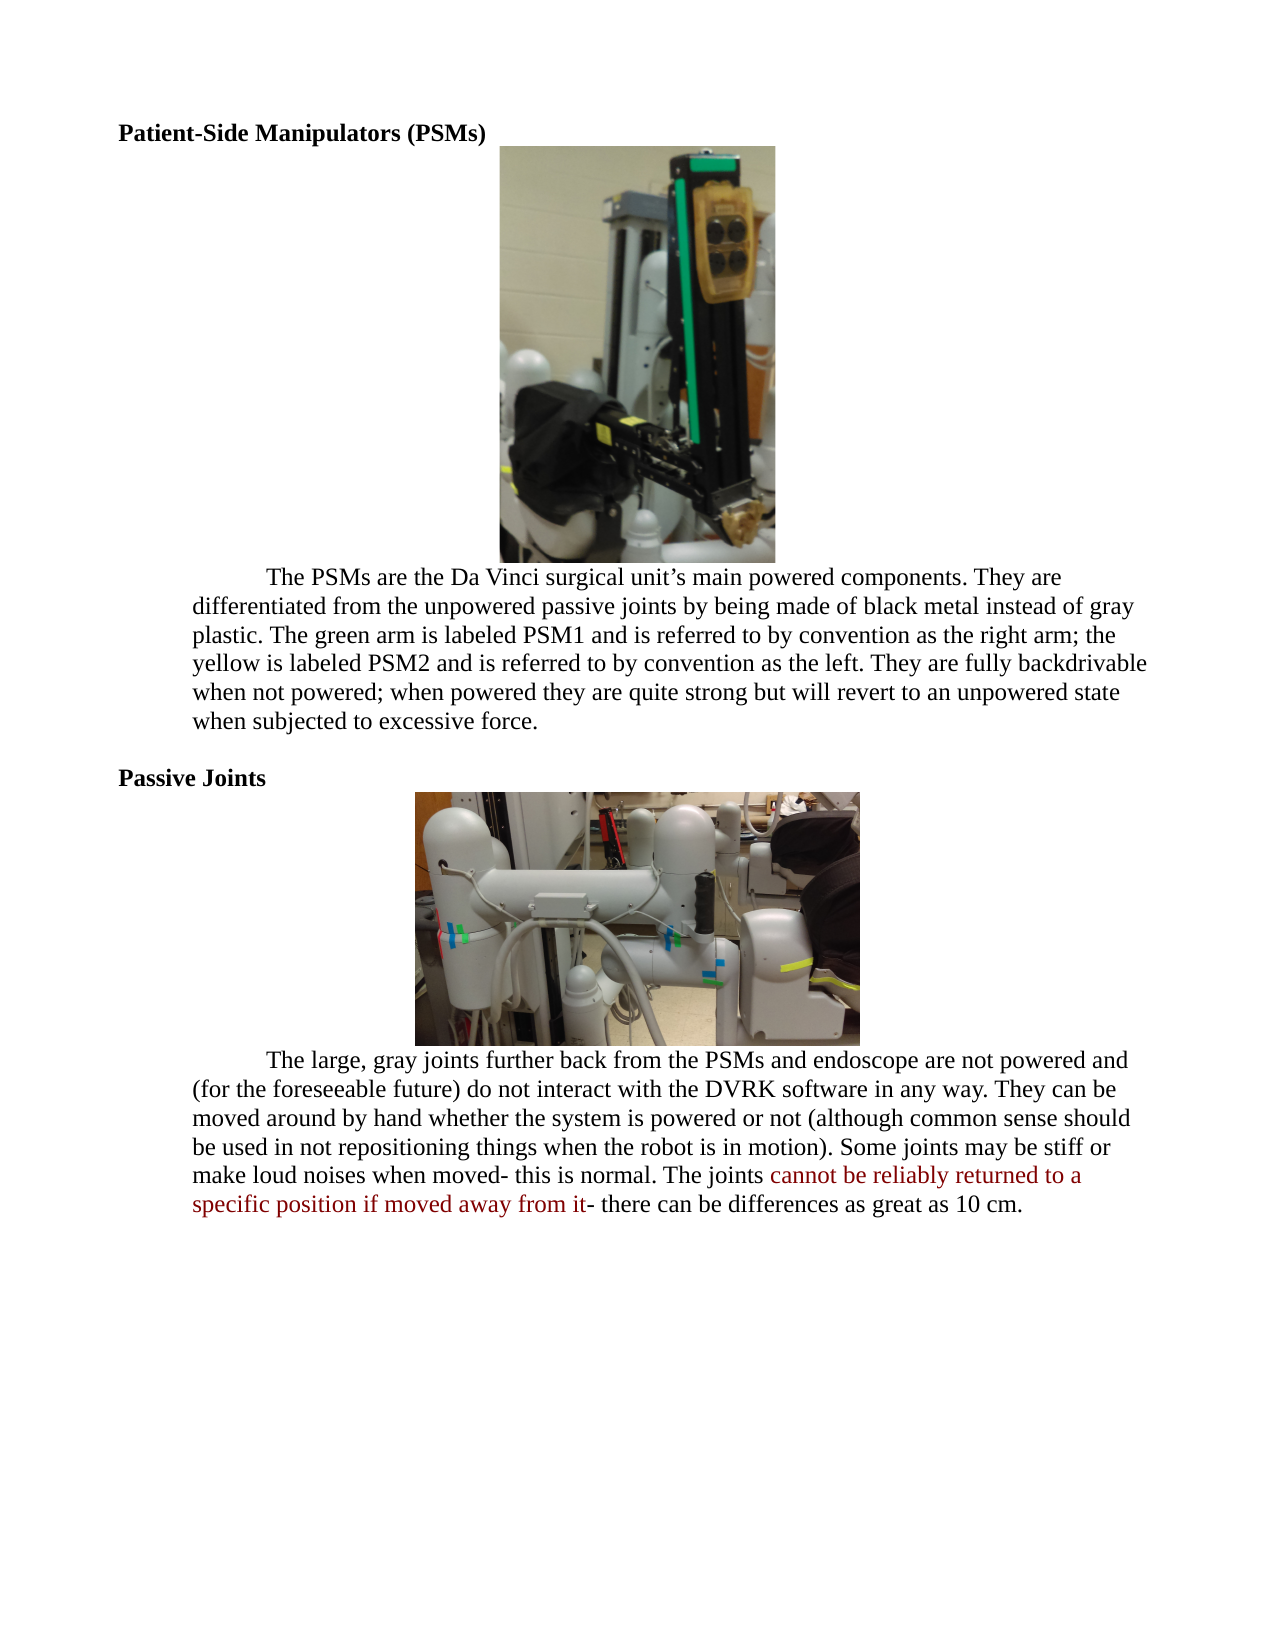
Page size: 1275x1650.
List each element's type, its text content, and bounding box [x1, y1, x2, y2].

text The PSMs are the Da Vinci surgical unit’s main powered components. They are differentiated from the unpowered passive joints by being made of black metal instead of gray plastic. The green arm is labeled PSM1 and is referred to by convention as the right arm; the yellow is labeled PSM2 and is referred to by convention as the left. They are fully backdrivable when not powered; when powered they are quite strong but will revert to an unpowered state when subjected to excessive force. [192, 562, 1157, 735]
text The large, gray joints further back from the PSMs and endoscope are not powered and (for the foreseeable future) do not interact with the DVRK software in any way. They can be moved around by hand whether the system is powered or not (although common sense should be used in not repositioning things when the robot is in motion). Some joints may be stiff or make loud noises when moved- this is normal. The joints cannot be reliably returned to a specific position if moved away from it- there can be differences as great as 10 cm. [192, 1046, 1157, 1218]
picture [499, 146, 776, 306]
text Patient-Side Manipulators (PSMs) [118, 118, 1157, 147]
text Passive Joints [118, 763, 1157, 792]
picture [415, 792, 860, 1046]
